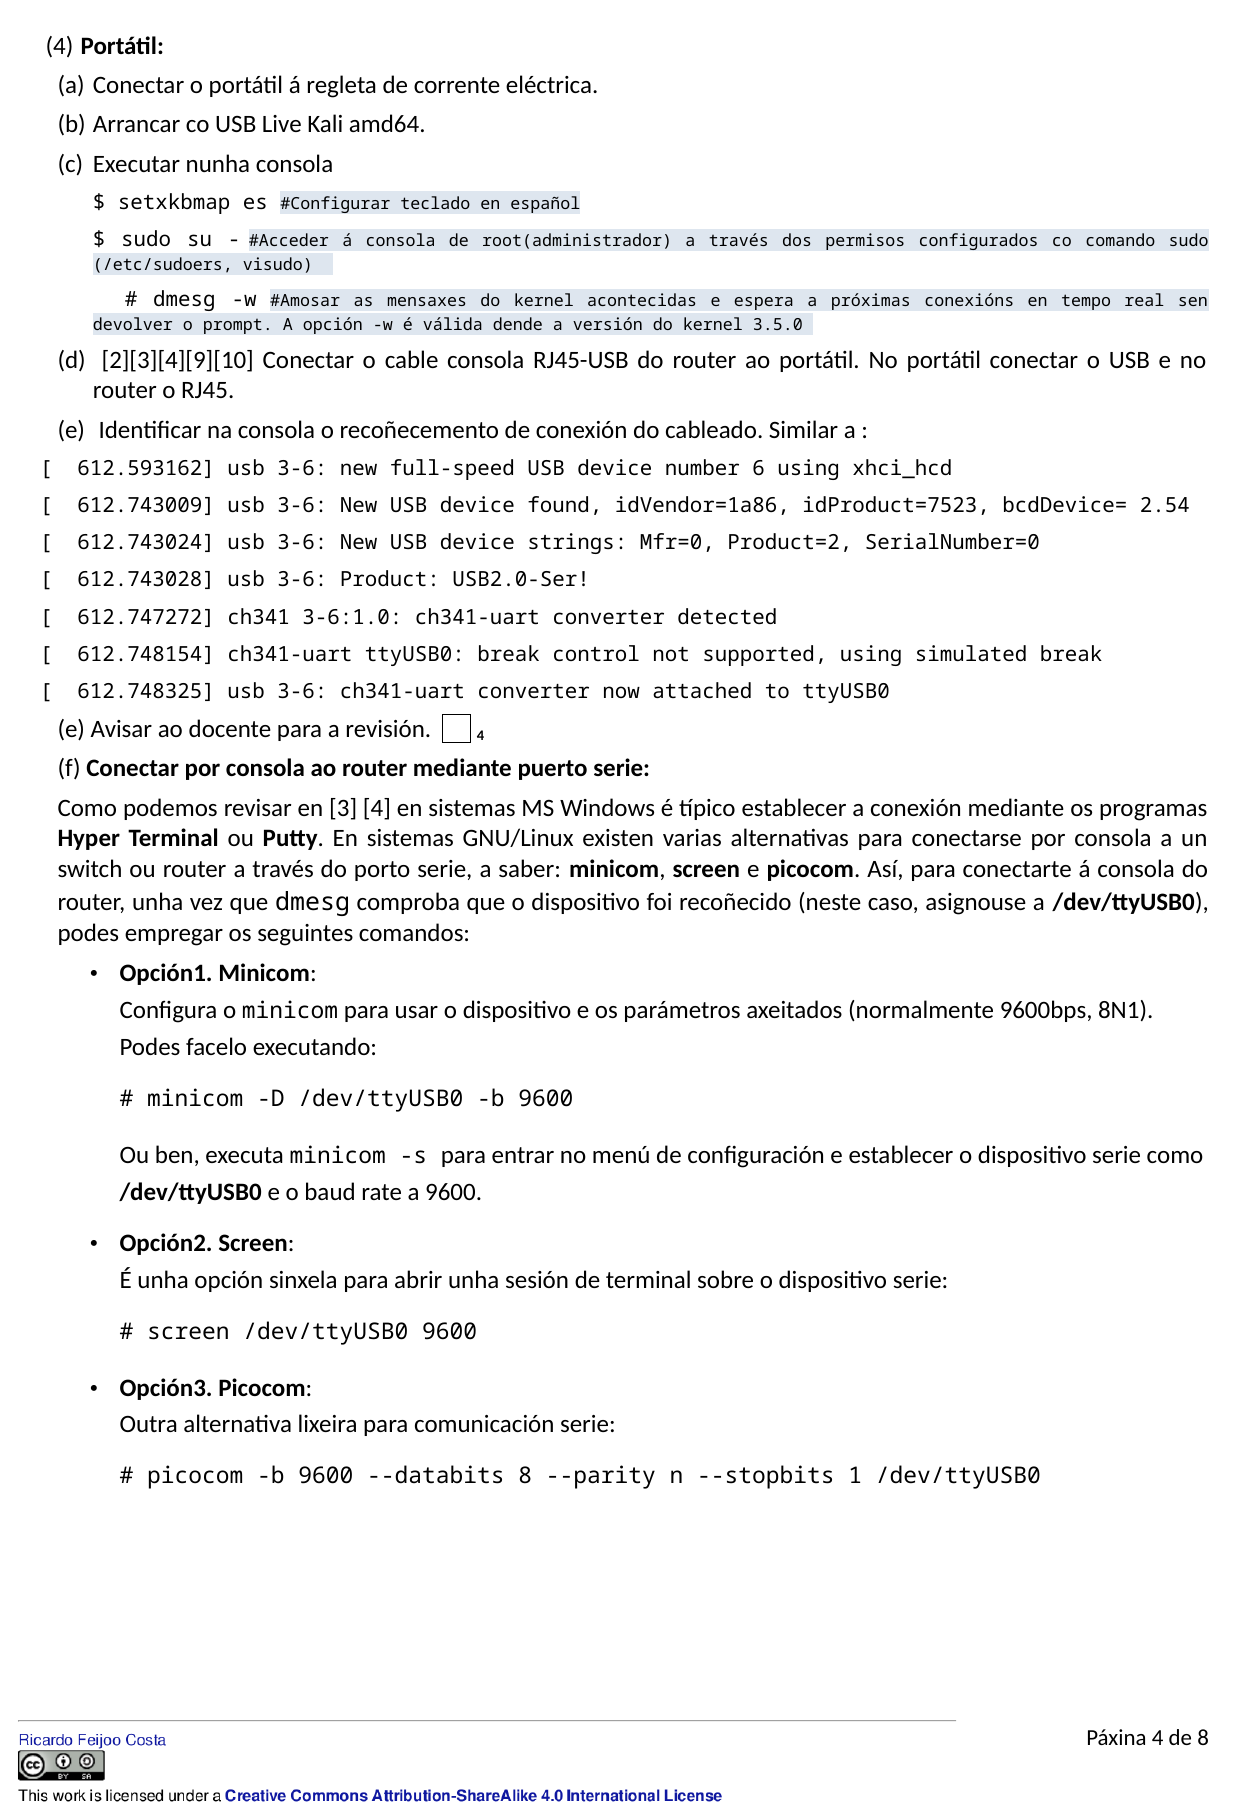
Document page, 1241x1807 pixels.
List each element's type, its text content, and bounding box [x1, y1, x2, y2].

list [ 612.747272] ch341 3-6:1.0: ch341-uart converter detected [39, 602, 1209, 630]
list Portátil: [45, 30, 1209, 60]
list [2][3][4][9][10] Conectar o cable consola RJ45-USB do router ao portátil. No portátil conectar o USB e no router o RJ45. [57, 344, 1209, 405]
list [ 612.743024] usb 3-6: New USB device strings: Mfr=0, Product=2, SerialNumber=0 [39, 527, 1209, 556]
list # dmesg -w #Amosar as mensaxes do kernel acontecidas e espera a próximas conexións en tempo real sen devolver o prompt. A opción -w é válida dende a versión do kernel 3.5.0 [57, 284, 1209, 335]
list Conectar o portátil á regleta de corrente eléctrica. [57, 69, 1209, 100]
list Identificar na consola o recoñecemento de conexión do cableado. Similar a : [57, 414, 1209, 444]
list [ 612.743009] usb 3-6: New USB device found, idVendor=1a86, idProduct=7523, bcdDevice= 2.54 [39, 490, 1209, 519]
list Arrancar co USB Live Kali amd64. [57, 108, 1209, 139]
list Executar nunha consola [57, 148, 1209, 178]
list # picocom -b 9600 --databits 8 --parity n --stopbits 1 /dev/ttyUSB0 [90, 1459, 1209, 1491]
text Como podemos revisar en [3] [4] en sistemas MS Windows é típico establecer a conexión mediante os programas Hyper Terminal ou Putty. En sistemas GNU/Linux existen varias alternativas para conectarse por consola a un switch ou router a través do porto serie, a saber: minicom, screen e picocom. Así, para conectarte á consola do router, unha vez que dmesg comproba que o dispositivo foi recoñecido (neste caso, asignouse a /dev/ttyUSB0), podes empregar os seguintes comandos: [57, 792, 1209, 948]
list [ 612.593162] usb 3-6: new full-speed USB device number 6 using xhci_hcd [39, 453, 1209, 481]
list [ 612.748154] ch341-uart ttyUSB0: break control not supported, using simulated break [39, 639, 1209, 667]
list Opción1. Minicom: Configura o minicom para usar o dispositivo e os parámetros axeitados (normalmente 9600bps, 8N1). Podes facelo executando: [90, 957, 1209, 1061]
list Opción3. Picocom: Outra alternativa lixeira para comunicación serie: [90, 1372, 1209, 1439]
picture [8, 1715, 957, 1806]
list Ou ben, executa minicom -s para entrar no menú de configuración e establecer o dispositivo serie como /dev/ttyUSB0 e o baud rate a 9600. [90, 1139, 1209, 1207]
list # minicom -D /dev/ttyUSB0 -b 9600 [90, 1082, 1209, 1113]
list # screen /dev/ttyUSB0 9600 [90, 1315, 1209, 1346]
list [ 612.748325] usb 3-6: ch341-uart converter now attached to ttyUSB0 [39, 676, 1209, 704]
list $ sudo su - #Acceder á consola de root(administrador) a través dos permisos configurados co comando sudo (/etc/sudoers, visudo) [57, 224, 1209, 275]
list (f) Conectar por consola ao router mediante puerto serie: [57, 753, 1209, 783]
list [ 612.743028] usb 3-6: Product: USB2.0-Ser! [39, 564, 1209, 593]
list (e) Avisar ao docente para a revisión. 4 [57, 713, 1209, 744]
list Opción2. Screen: É unha opción sinxela para abrir unha sesión de terminal sobre o dispositivo serie: [90, 1227, 1209, 1294]
list $ setxkbmap es #Configurar teclado en español [57, 187, 1209, 215]
